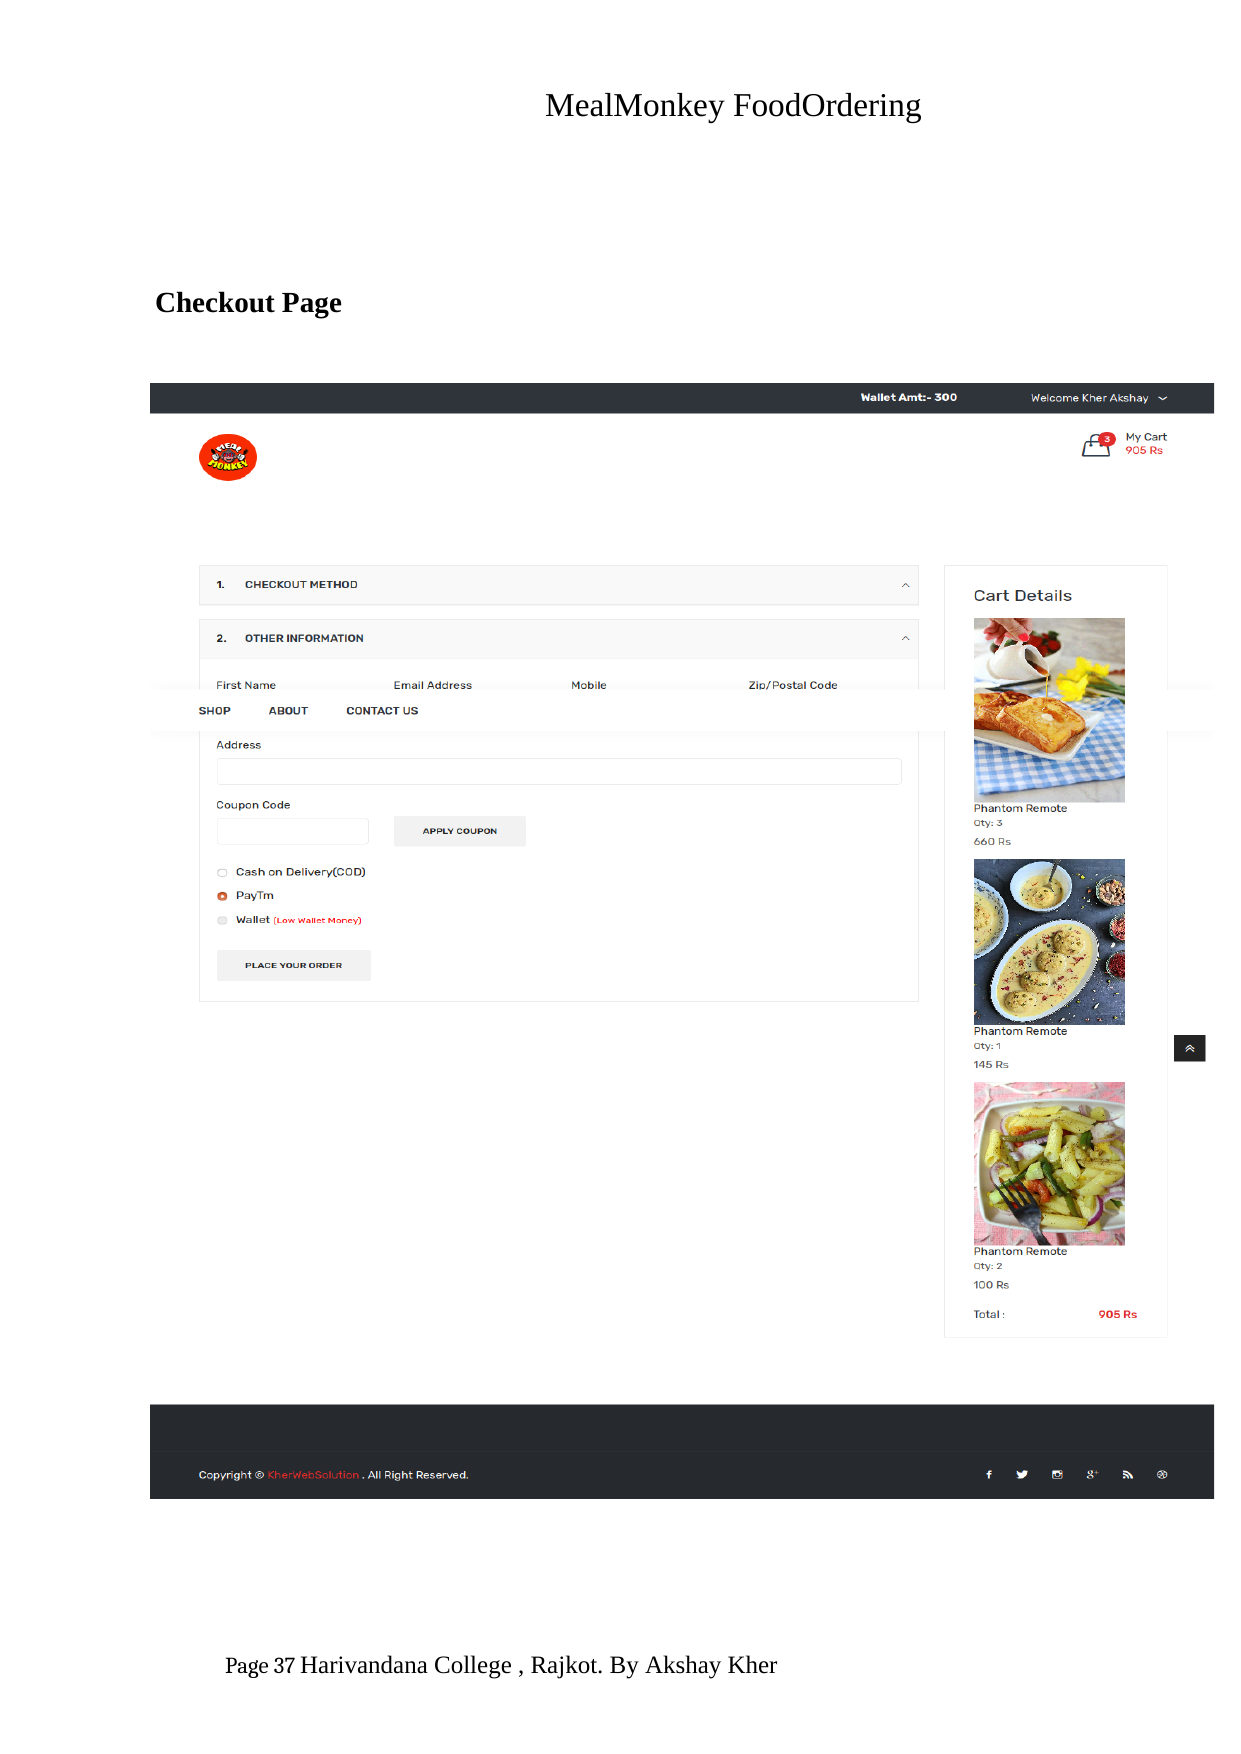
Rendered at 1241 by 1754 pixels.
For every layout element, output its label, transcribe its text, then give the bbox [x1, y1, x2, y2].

picture [150, 383, 1215, 1499]
text Checkout Page [150, 285, 1214, 318]
